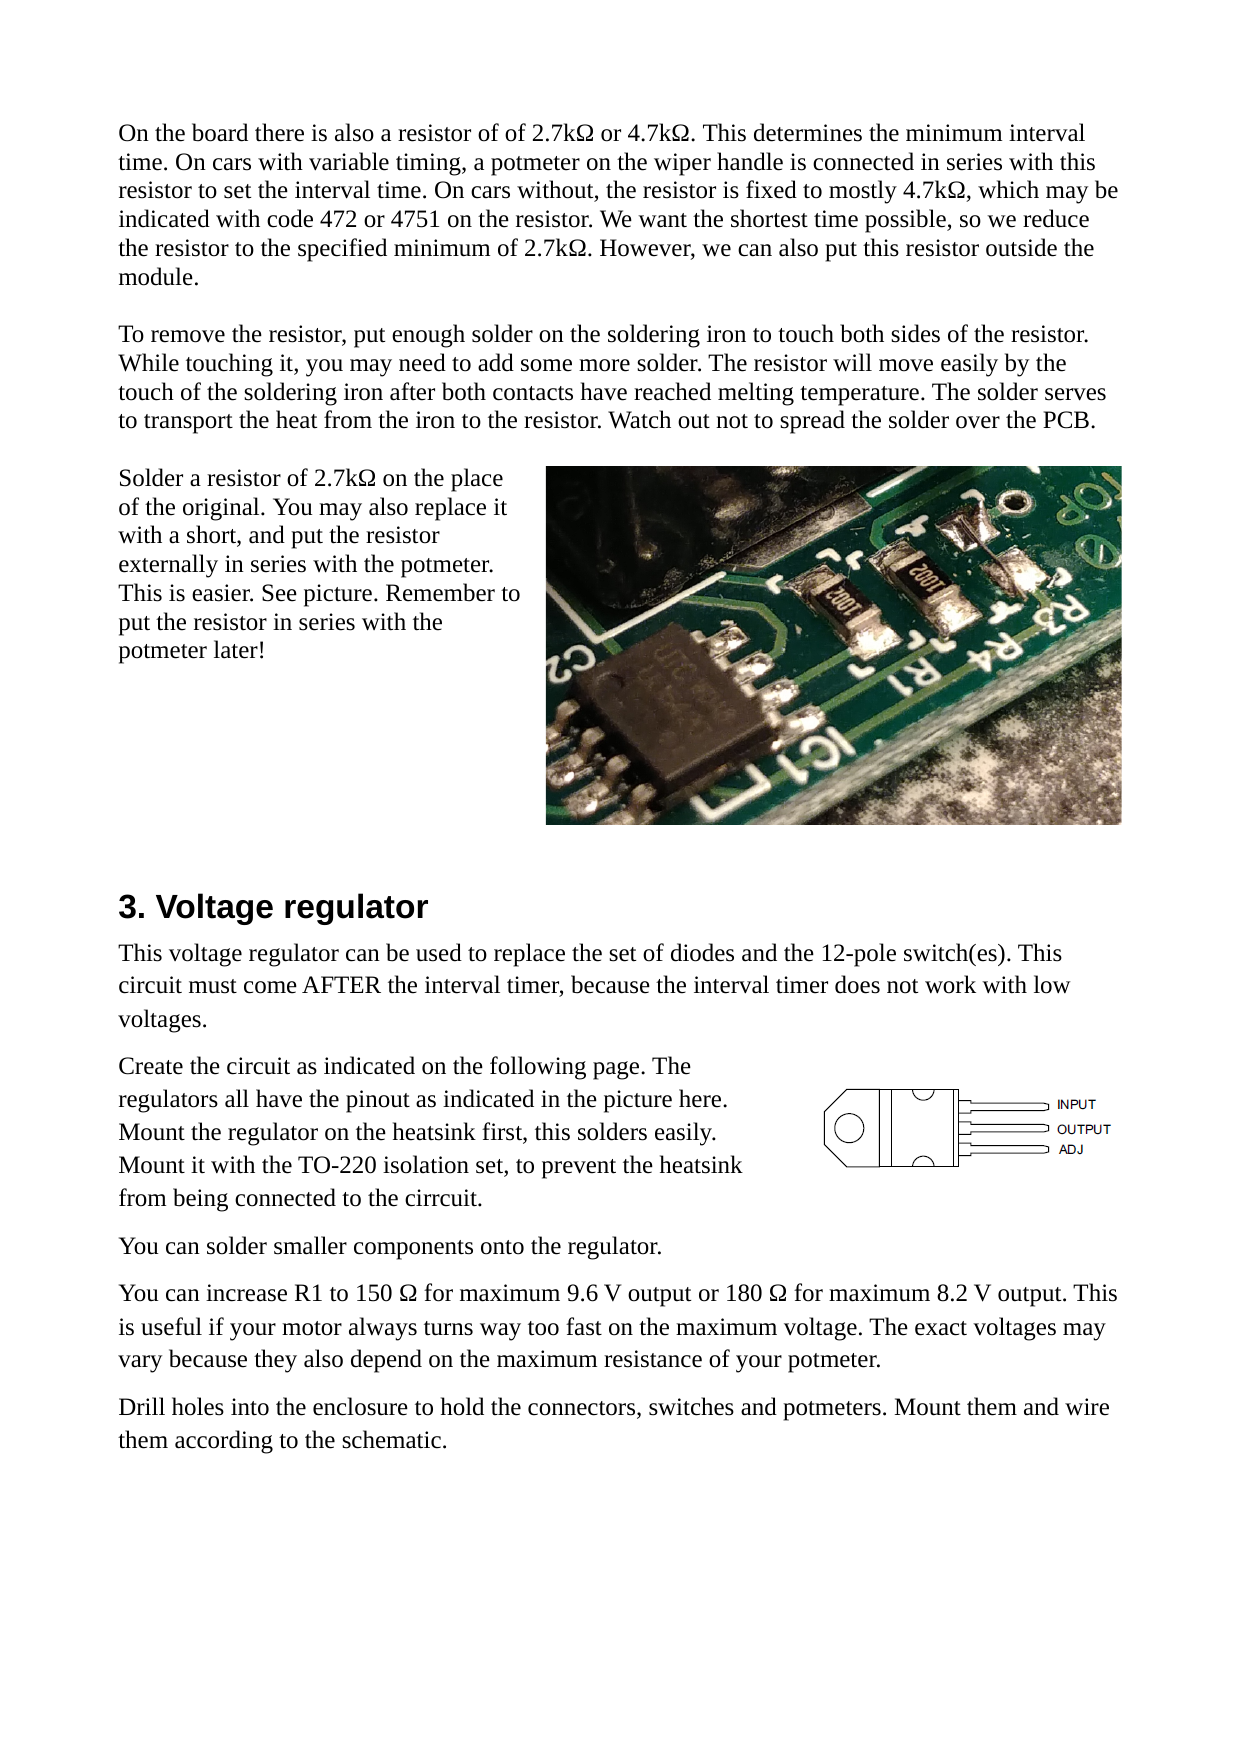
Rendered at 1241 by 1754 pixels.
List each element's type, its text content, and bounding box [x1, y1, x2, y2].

text You can solder smaller components onto the regulator. [118, 1231, 1122, 1260]
text Solder a resistor of 2.7kΩ on the place of the original. You may also replace it with a short, and put the resistor externally in series with the potmeter. This is easier. See picture. Remember to put the resistor in series with the potmeter later! [118, 463, 1122, 664]
text You can increase R1 to 150 Ω for maximum 9.6 V output or 180 Ω for maximum 8.2 V output. This is useful if your motor always turns way too fast on the maximum voltage. The exact voltages may vary because they also depend on the maximum resistance of your potmeter. [118, 1278, 1122, 1373]
picture [793, 1068, 1141, 1186]
picture [545, 466, 1122, 825]
text To remove the resistor, put enough solder on the soldering iron to touch both sides of the resistor. While touching it, you may need to add some more solder. The resistor will move easily by the touch of the soldering iron after both contacts have reached melting temperature. The solder serves to transport the heat from the iron to the resistor. Watch out not to spread the solder over the PCB. [118, 319, 1122, 434]
text Create the circuit as indicated on the following page. The regulators all have the pinout as indicated in the picture here. Mount the regulator on the heatsink first, this solders easily. Mount it with the TO-220 isolation set, to prevent the heatsink from being connected to the cirrcuit. [118, 1051, 1122, 1212]
text Drill holes into the enclosure to hold the connectors, switches and potmeters. Mount them and wire them according to the schematic. [118, 1392, 1122, 1454]
text On the board there is also a resistor of of 2.7kΩ or 4.7kΩ. This determines the minimum interval time. On cars with variable timing, a potmeter on the wiper handle is connected in series with this resistor to set the interval time. On cars without, the resistor is fixed to mostly 4.7kΩ, which may be indicated with code 472 or 4751 on the resistor. We want the shortest time possible, so we reduce the resistor to the specified minimum of 2.7kΩ. However, we can also put this resistor outside the module. [118, 118, 1122, 291]
subtitle 3. Voltage regulator [118, 886, 1122, 925]
text This voltage regulator can be used to replace the set of diodes and the 12-pole switch(es). This circuit must come AFTER the interval timer, because the interval timer does not work with low voltages. [118, 938, 1122, 1032]
